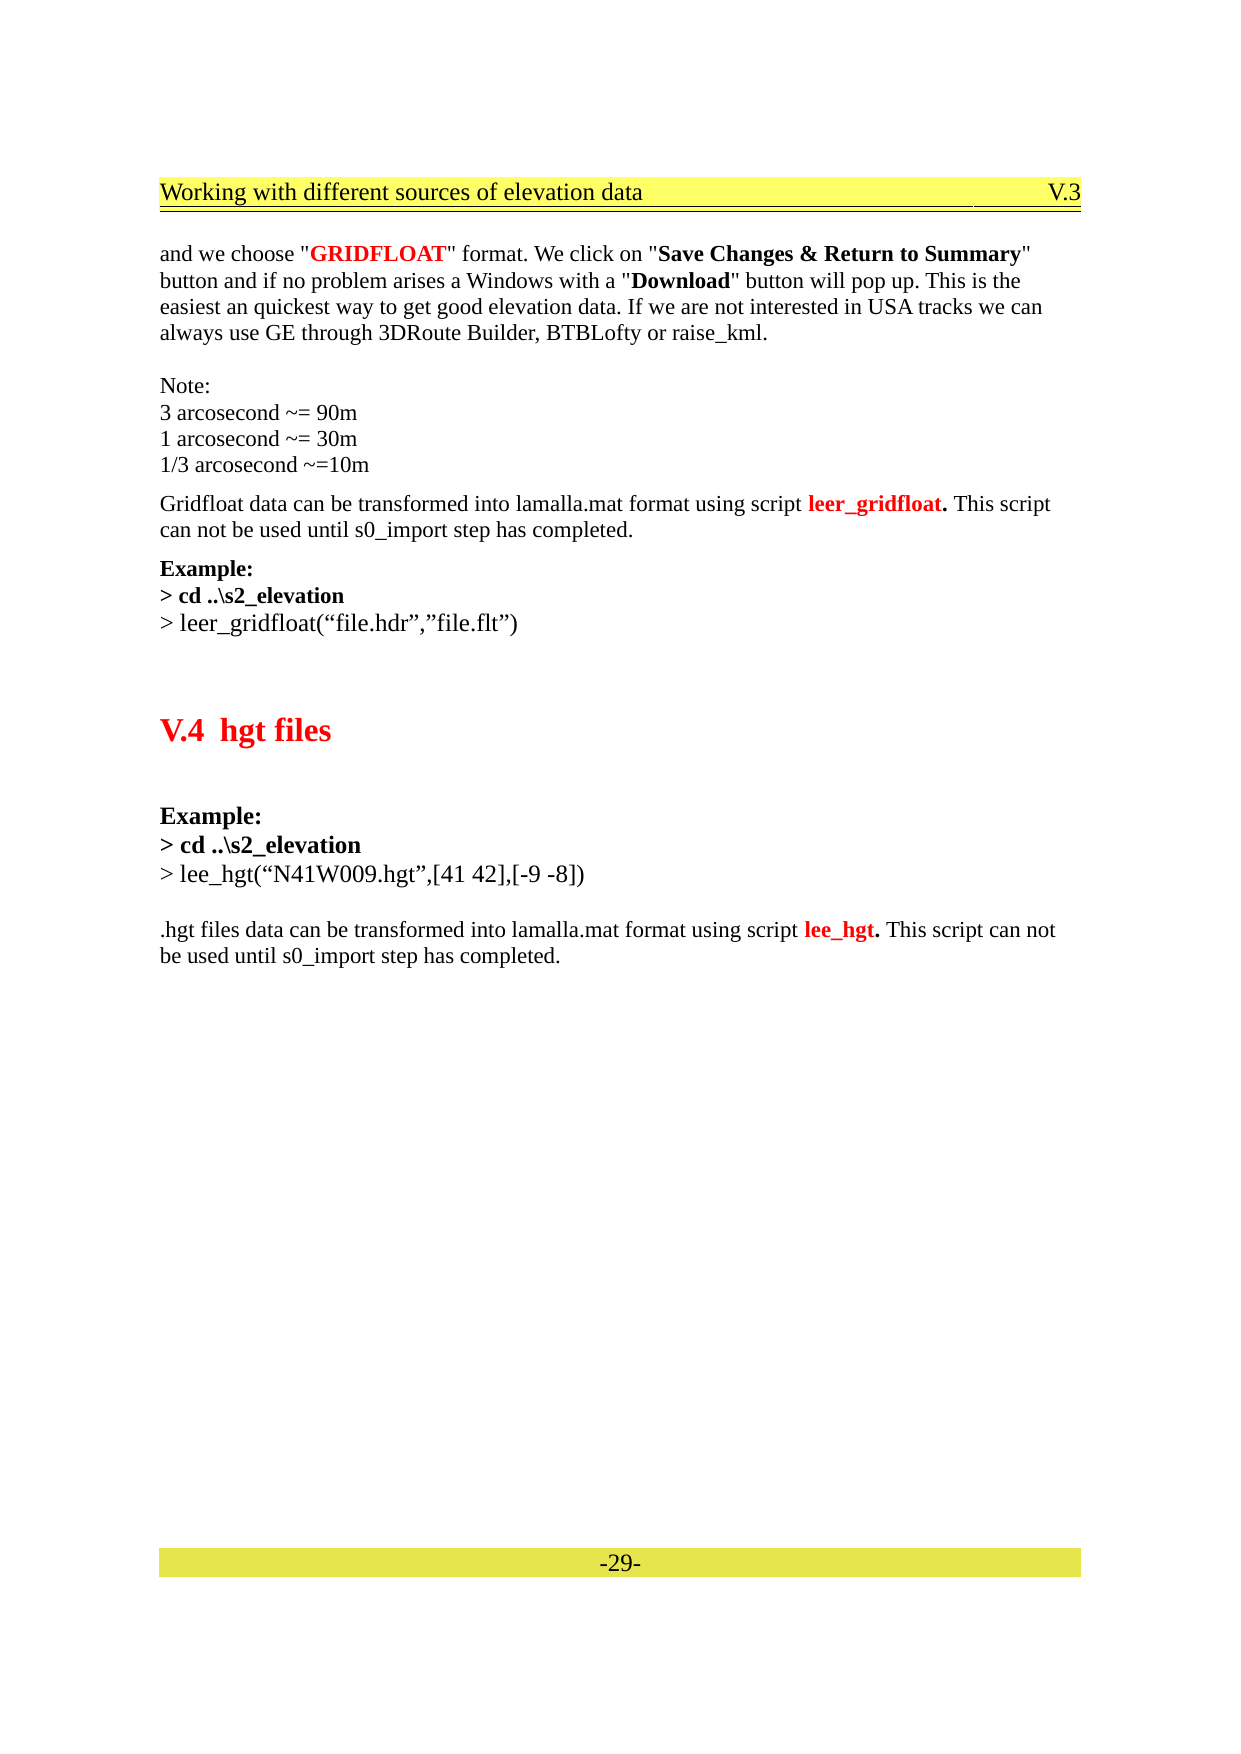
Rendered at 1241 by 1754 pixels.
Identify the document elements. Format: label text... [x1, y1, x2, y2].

text > lee_hgt(“N41W009.hgt”,[41 42],[-9 -8]) [159, 859, 1081, 887]
text and we choose "GRIDFLOAT" format. We click on "Save Changes & Return to Summary" button and if no problem arises a Windows with a "Download" button will pop up. This is the easiest an quickest way to get good elevation data. If we are not interested in USA tracks we can always use GE through 3DRoute Builder, BTBLofty or raise_kml. Note: 3 arcosecond ~= 90m 1 arcosecond ~= 30m 1/3 arcosecond ~=10m [159, 240, 1081, 478]
text > cd ..\s2_elevation [159, 830, 1081, 859]
text Example: [159, 801, 1081, 830]
text > cd ..\s2_elevation [159, 582, 1081, 608]
text .hgt files data can be transformed into lamalla.mat format using script lee_hgt. This script can not be used until s0_import step has completed. [159, 916, 1081, 969]
text Gridfloat data can be transformed into lamalla.mat format using script leer_gridfloat. This script can not be used until s0_import step has completed. [159, 490, 1081, 543]
text Example: [159, 555, 1081, 582]
text > leer_gridfloat(“file.hdr”,”file.flt”) [159, 608, 1081, 637]
subtitle hgt files [159, 710, 1081, 749]
